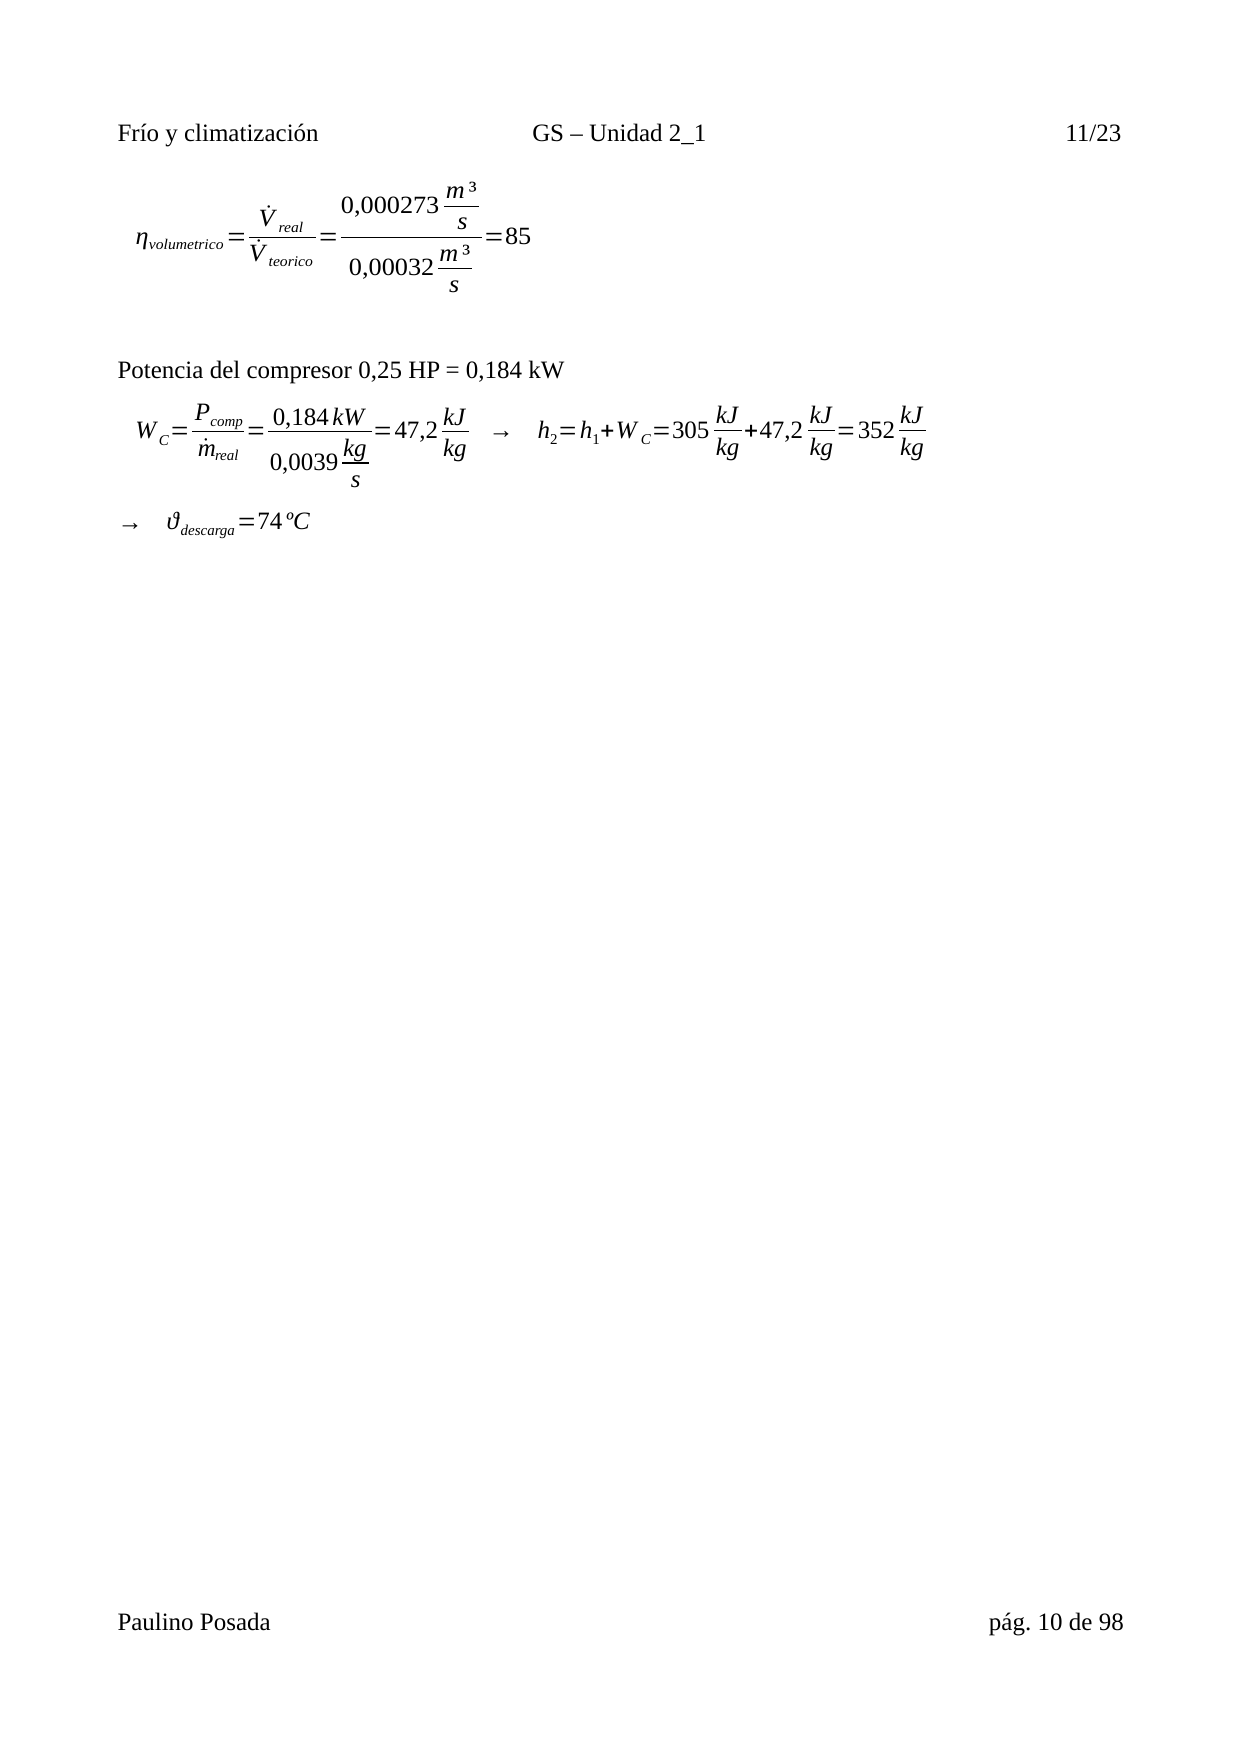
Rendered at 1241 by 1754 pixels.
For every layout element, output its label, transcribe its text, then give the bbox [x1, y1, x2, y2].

text → [117, 398, 1123, 492]
text Potencia del compresor 0,25 HP = 0,184 kW [117, 355, 1123, 384]
text → [117, 507, 1123, 539]
